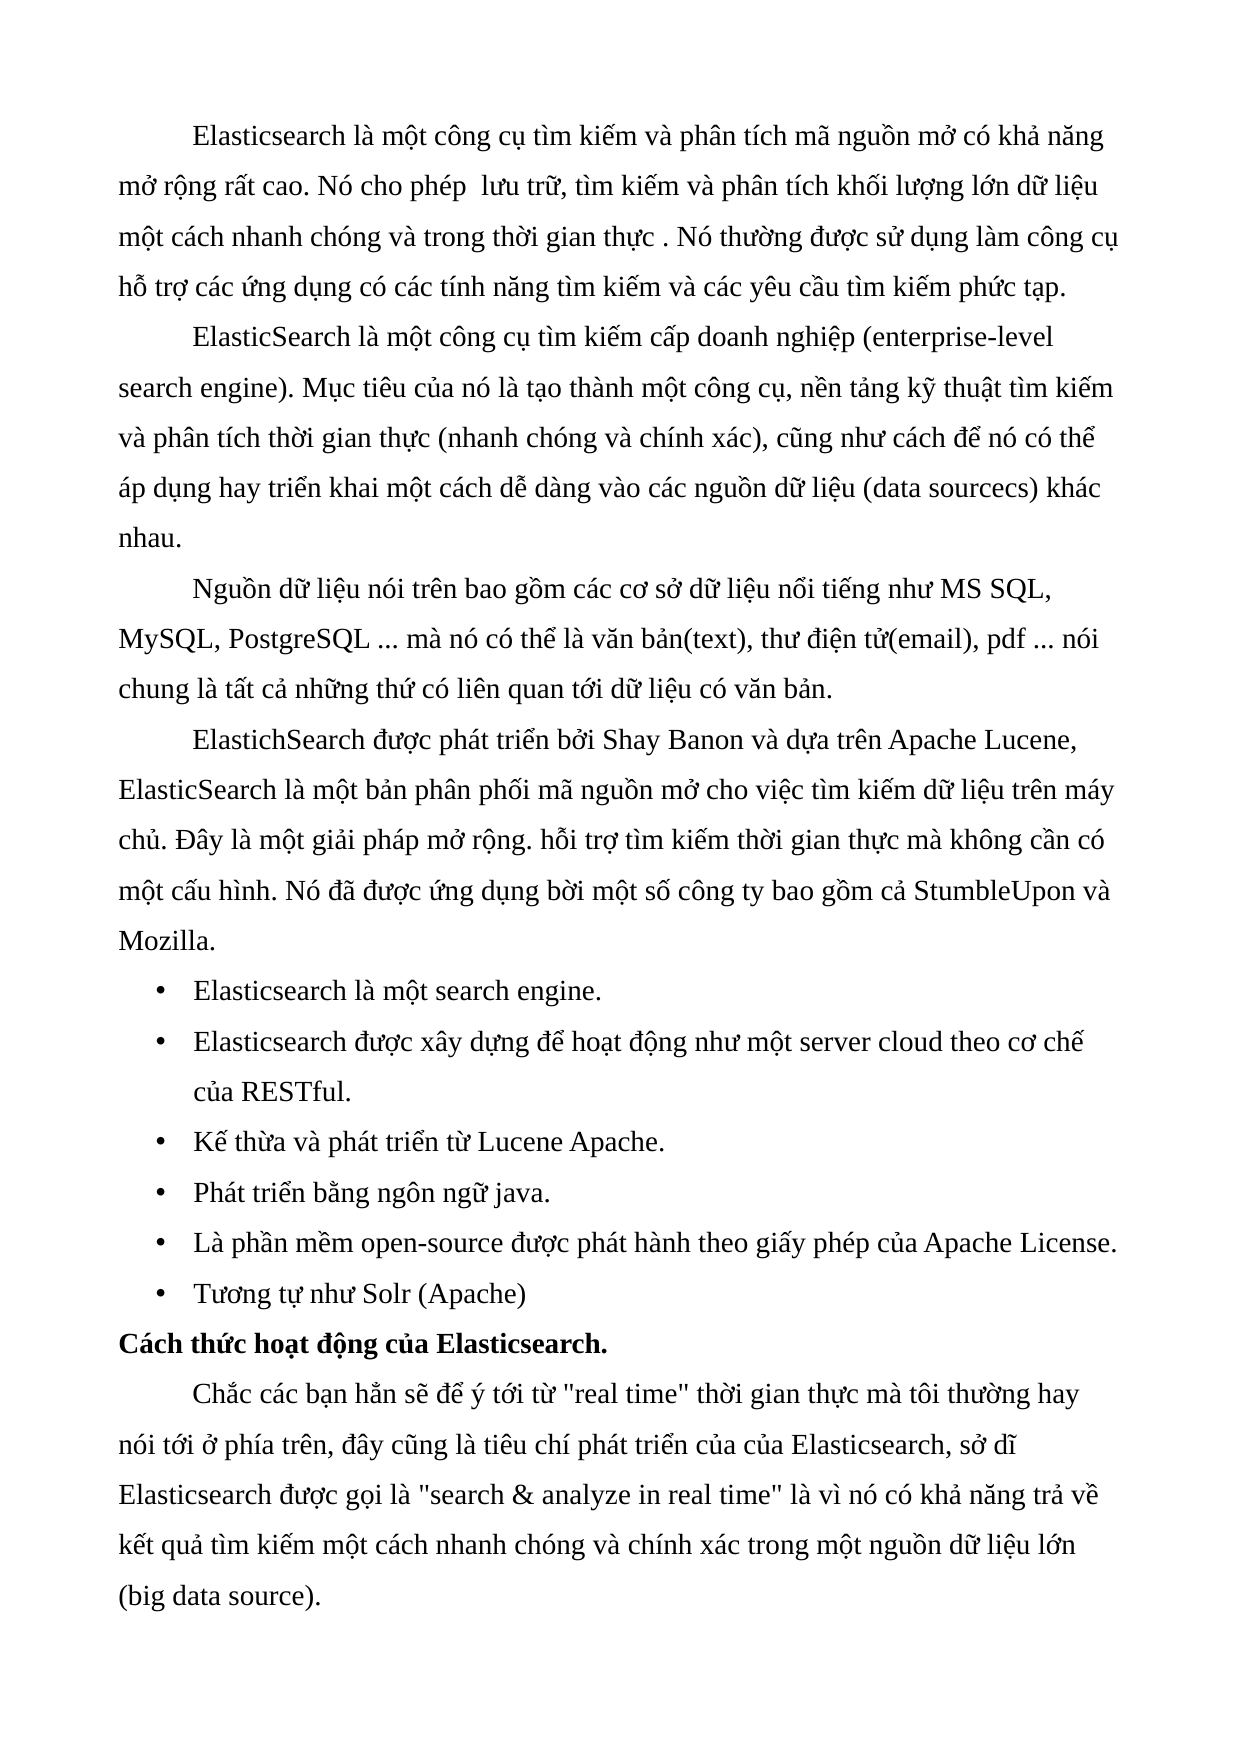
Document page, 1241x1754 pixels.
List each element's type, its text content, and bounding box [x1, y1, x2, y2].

list Là phần mềm open-source được phát hành theo giấy phép của Apache License. [156, 1225, 1122, 1259]
list Tương tự như Solr (Apache) [156, 1276, 1122, 1309]
list Phát triển bằng ngôn ngữ java. [156, 1175, 1122, 1209]
list Kế thừa và phát triển từ Lucene Apache. [156, 1124, 1122, 1158]
text Chắc các bạn hẳn sẽ để ý tới từ "real time" thời gian thực mà tôi thường hay nói tới ở phía trên, đây cũng là tiêu chí phát triển của của Elasticsearch, sở dĩ Elasticsearch được gọi là "search & analyze in real time" là vì nó có khả năng trả về kết quả tìm kiếm một cách nhanh chóng và chính xác trong một nguồn dữ liệu lớn (big data source). [118, 1377, 1122, 1611]
text Elasticsearch là một công cụ tìm kiếm và phân tích mã nguồn mở có khả năng mở rộng rất cao. Nó cho phép lưu trữ, tìm kiếm và phân tích khối lượng lớn dữ liệu một cách nhanh chóng và trong thời gian thực . Nó thường được sử dụng làm công cụ hỗ trợ các ứng dụng có các tính năng tìm kiếm và các yêu cầu tìm kiếm phức tạp. [118, 118, 1122, 303]
text ElastichSearch được phát triển bởi Shay Banon và dựa trên Apache Lucene, ElasticSearch là một bản phân phối mã nguồn mở cho việc tìm kiếm dữ liệu trên máy chủ. Đây là một giải pháp mở rộng. hỗi trợ tìm kiếm thời gian thực mà không cần có một cấu hình. Nó đã được ứng dụng bời một số công ty bao gồm cả StumbleUpon và Mozilla. [118, 722, 1122, 957]
list Elasticsearch được xây dựng để hoạt động như một server cloud theo cơ chế của RESTful. [156, 1024, 1122, 1108]
text Cách thức hoạt động của Elasticsearch. [118, 1326, 1122, 1360]
text Nguồn dữ liệu nói trên bao gồm các cơ sở dữ liệu nổi tiếng như MS SQL, MySQL, PostgreSQL ... mà nó có thể là văn bản(text), thư điện tử(email), pdf ... nói chung là tất cả những thứ có liên quan tới dữ liệu có văn bản. [118, 571, 1122, 705]
text ElasticSearch là một công cụ tìm kiếm cấp doanh nghiệp (enterprise-level search engine). Mục tiêu của nó là tạo thành một công cụ, nền tảng kỹ thuật tìm kiếm và phân tích thời gian thực (nhanh chóng và chính xác), cũng như cách để nó có thể áp dụng hay triển khai một cách dễ dàng vào các nguồn dữ liệu (data sourcecs) khác nhau. [118, 319, 1122, 554]
list Elasticsearch là một search engine. [156, 973, 1122, 1007]
